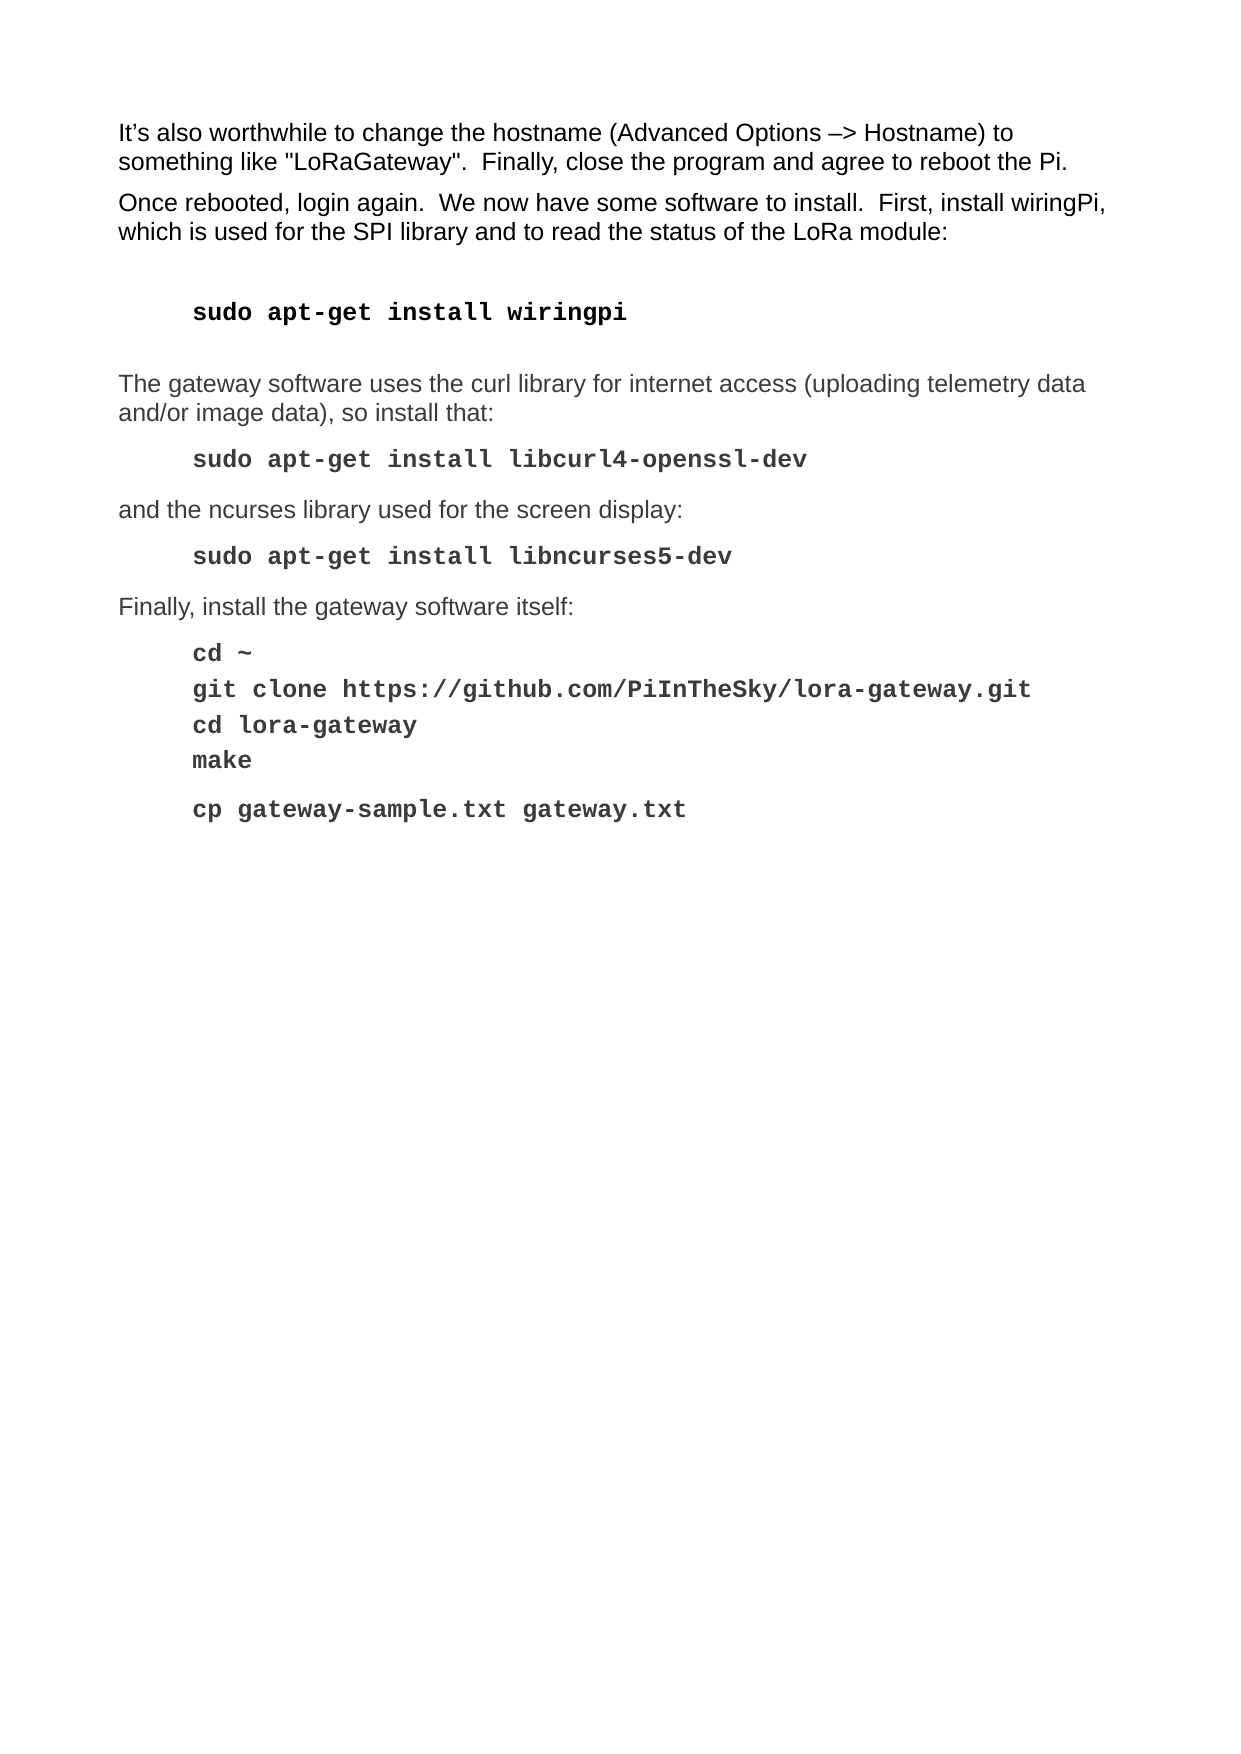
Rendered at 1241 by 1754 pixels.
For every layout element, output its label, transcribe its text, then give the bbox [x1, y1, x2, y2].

text Finally, install the gateway software itself: [118, 584, 1122, 620]
text cp gateway-sample.txt gateway.txt [192, 789, 1122, 825]
text It’s also worthwhile to change the hostname (Advanced Options –> Hostname) to something like "LoRaGateway". Finally, close the program and agree to reboot the Pi. [118, 118, 1122, 176]
text sudo apt-get install libncurses5-dev [192, 536, 1122, 572]
text sudo apt-get install libcurl4-openssl-dev [192, 439, 1122, 475]
text The gateway software uses the curl library for internet access (uploading telemetry data and/or image data), so install that: [118, 369, 1122, 426]
text and the ncurses library used for the screen display: [118, 487, 1122, 523]
text sudo apt-get install wiringpi [192, 299, 1122, 328]
text Once rebooted, login again. We now have some software to install. First, install wiringPi, which is used for the SPI library and to read the status of the LoRa module: [118, 188, 1122, 246]
text cd ~ git clone https://github.com/PiInTheSky/lora-gateway.git cd lora-gateway make [192, 633, 1122, 776]
